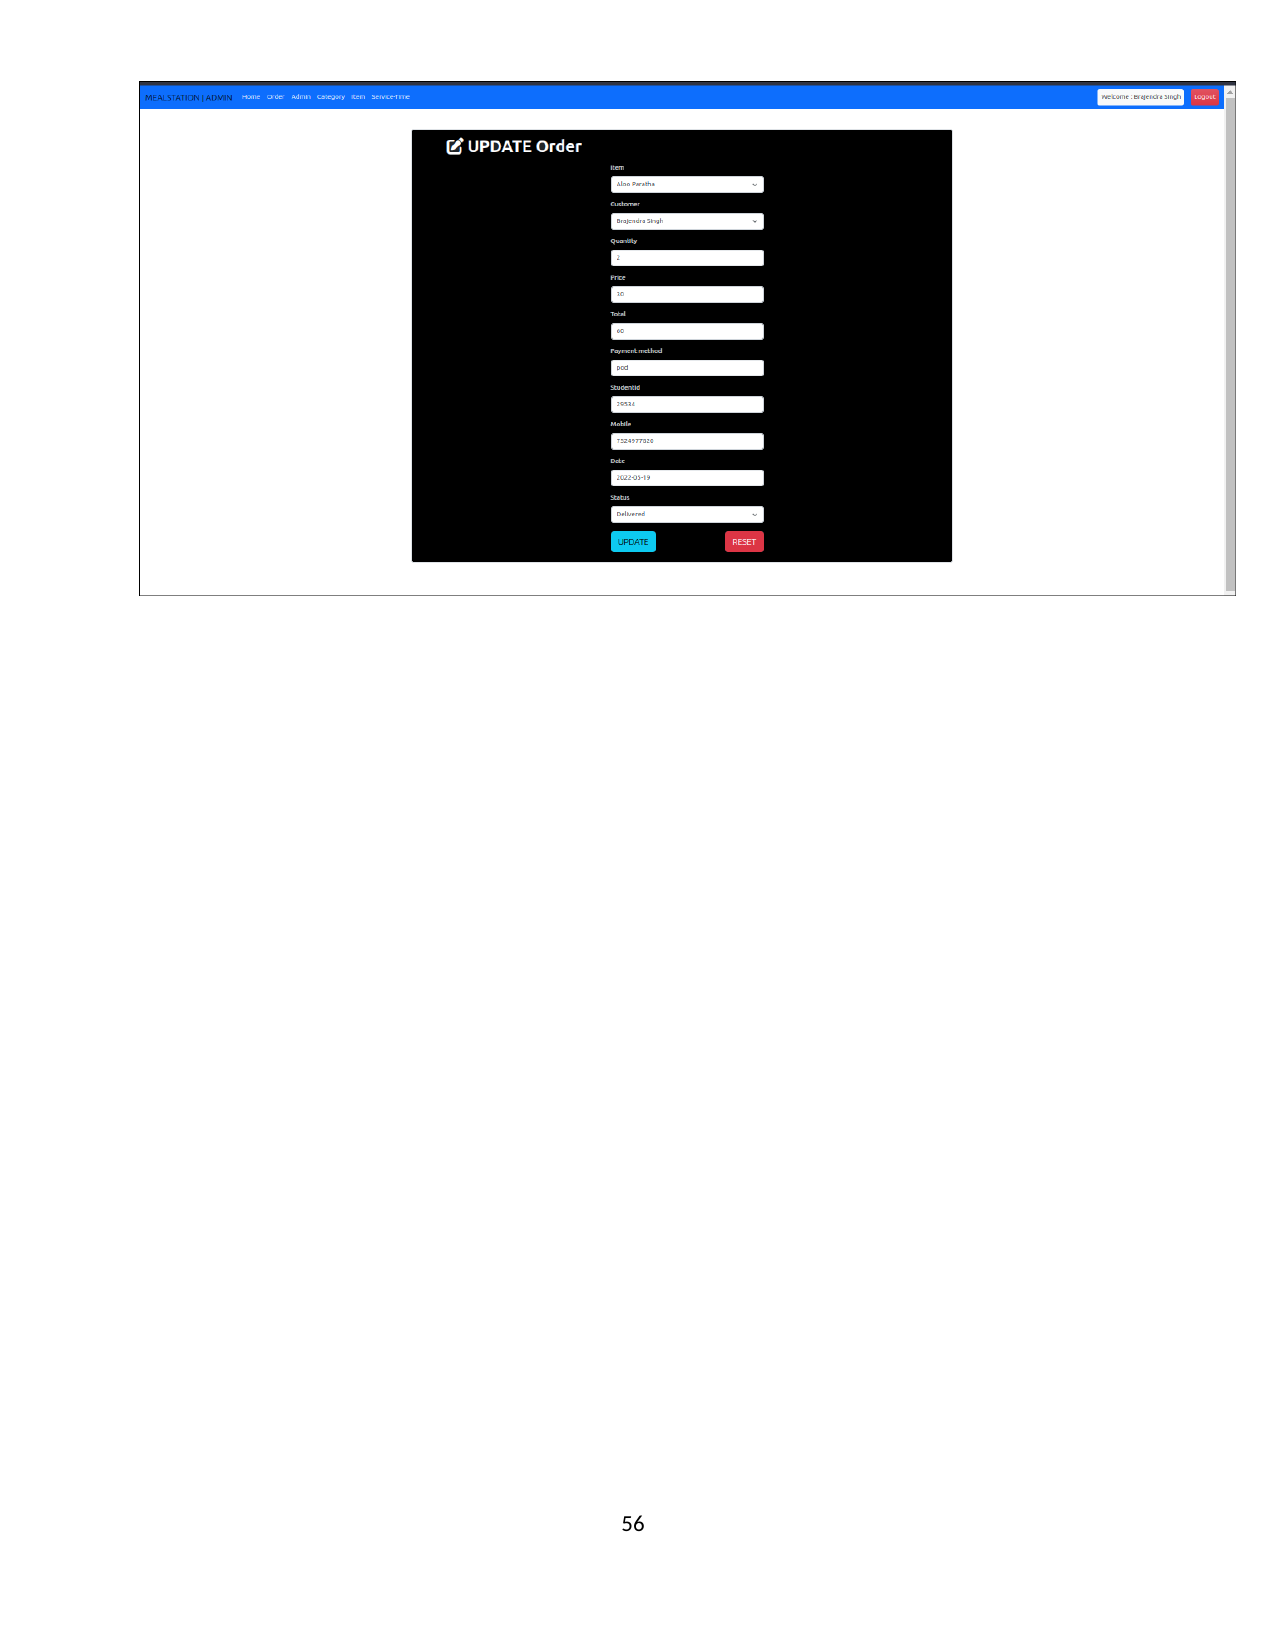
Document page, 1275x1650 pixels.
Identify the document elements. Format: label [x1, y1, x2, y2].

picture [139, 81, 1236, 596]
